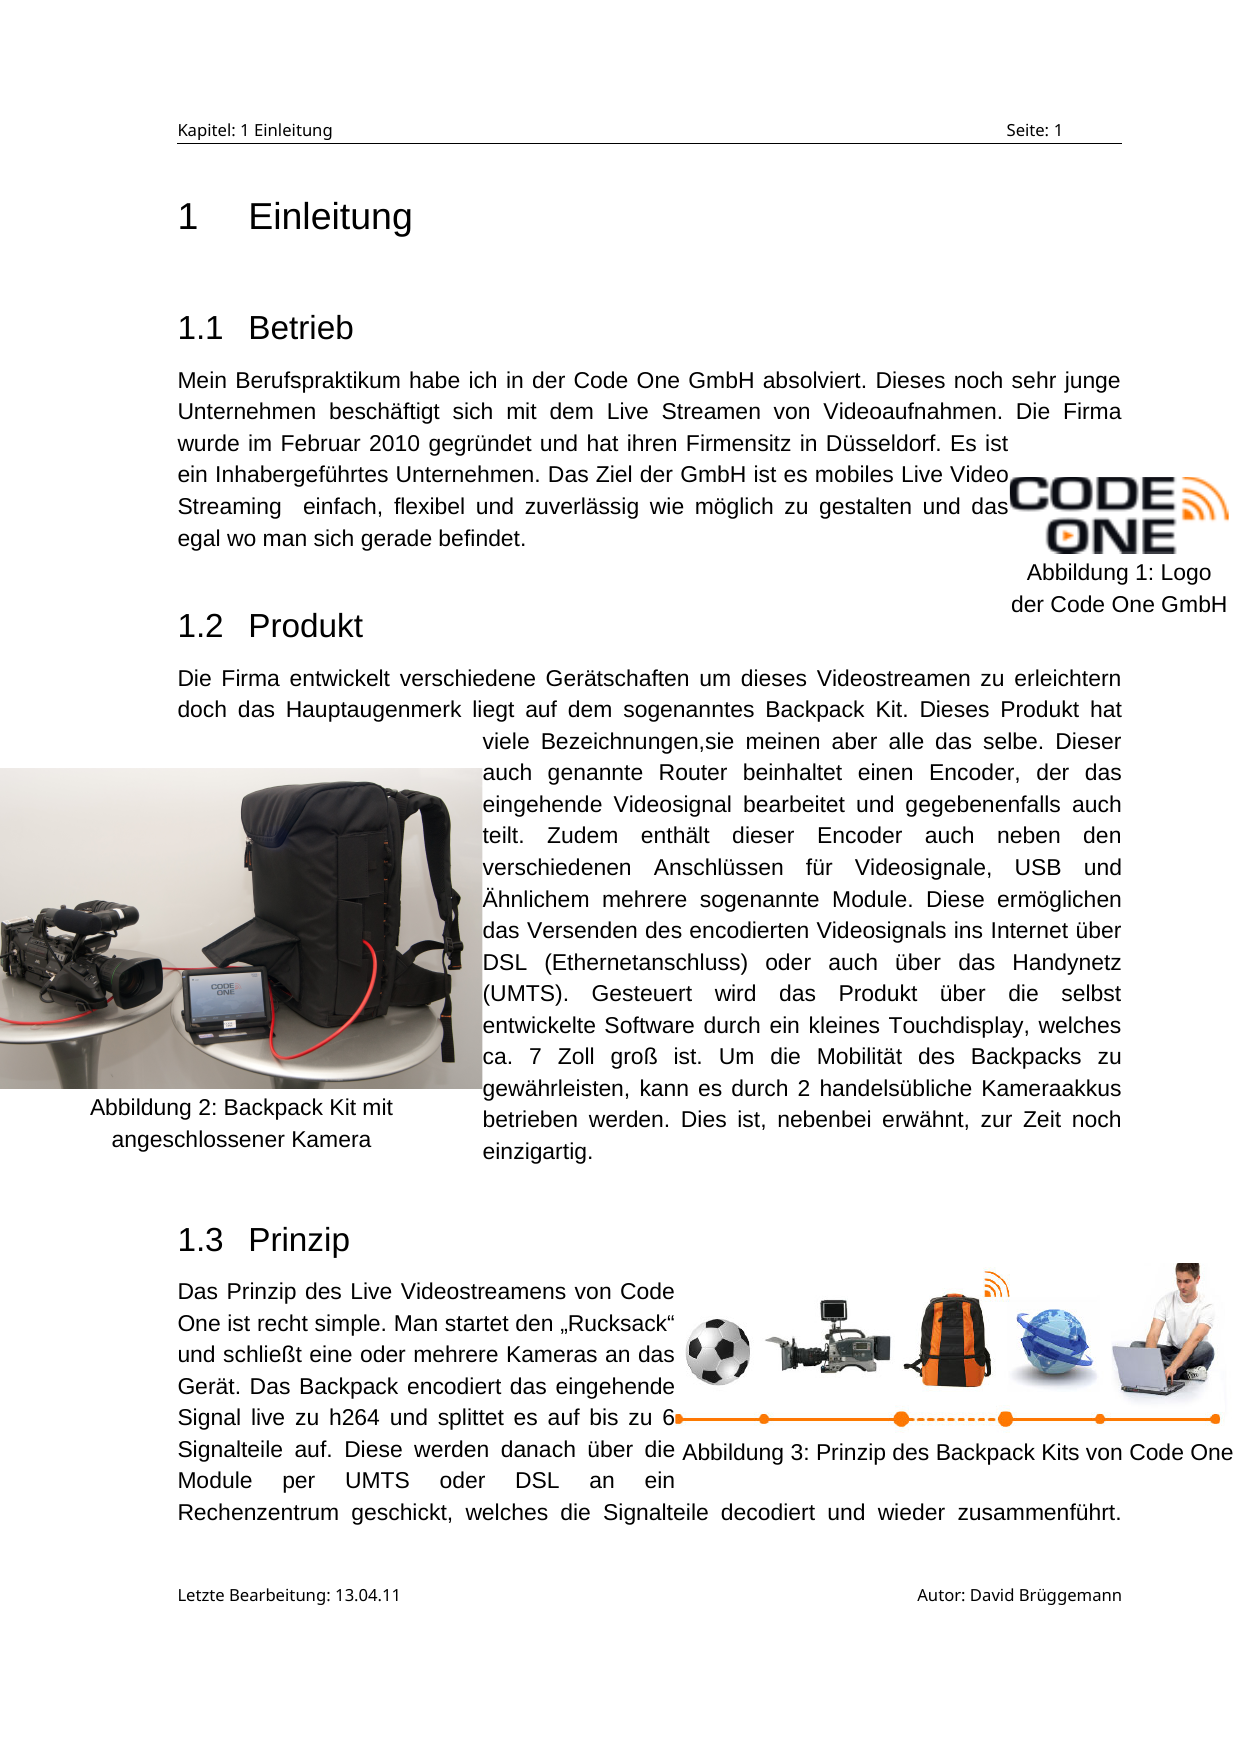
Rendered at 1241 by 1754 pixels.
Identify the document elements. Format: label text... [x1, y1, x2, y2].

text Abbildung 2: Backpack Kit mit angeschlossener Kamera [0, 1089, 482, 1152]
subtitle Produkt [177, 606, 1122, 644]
text Mein Berufspraktikum habe ich in der Code One GmbH absolviert. Dieses noch sehr junge Unternehmen beschäftigt sich mit dem Live Streamen von Videoaufnahmen. Die Firma wurde im Februar 2010 gegründet und hat ihren Firmensitz in Düsseldorf. Es ist ein Inhabergeführtes Unternehmen. Das Ziel der GmbH ist es mobiles Live Video Streaming einfach, flexibel und zuverlässig wie möglich zu gestalten und das egal wo man sich gerade befindet. [177, 367, 1228, 551]
subtitle Betrieb [177, 308, 1122, 347]
text Die Firma entwickelt verschiedene Gerätschaften um dieses Videostreamen zu erleichtern doch das Hauptaugenmerk liegt auf dem sogenanntes Backpack Kit. Dieses Produkt hat viele Bezeichnungen,sie meinen aber alle das selbe. Dieser auch genannte Router beinhaltet einen Encoder, der das eingehende Videosignal bearbeitet und gegebenenfalls auch teilt. Zudem enthält dieser Encoder auch neben den verschiedenen Anschlüssen für Videosignale, USB und Ähnlichem mehrere sogenannte Module. Diese ermöglichen das Versenden des encodierten Videosignals ins Internet über DSL (Ethernetanschluss) oder auch über das Handynetz (UMTS). Gesteuert wird das Produkt über die selbst entwickelte Software durch ein kleines Touchdisplay, welches ca. 7 Zoll groß ist. Um die Mobilität des Backpacks zu gewährleisten, kann es durch 2 handelsübliche Kameraakkus betrieben werden. Dies ist, nebenbei erwähnt, zur Zeit noch einzigartig. [0, 664, 1122, 1164]
text Abbildung 3: Prinzip des Backpack Kits von Code One [675, 1434, 1240, 1465]
text Das Prinzip des Live Videostreamens von Code One ist recht simple. Man startet den „Rucksack“ und schließt eine oder mehrere Kameras an das Gerät. Das Backpack encodiert das eingehende Signal live zu h264 und splittet es auf bis zu 6 Signalteile auf. Diese werden danach über die Module per UMTS oder DSL an ein Rechenzentrum geschickt, welches die Signalteile decodiert und wieder zusammenführt. [177, 1278, 1122, 1525]
picture [0, 768, 483, 1089]
text Abbildung 1: Logo der Code One GmbH [1009, 554, 1228, 617]
picture [1009, 477, 1229, 554]
picture [675, 1263, 1240, 1434]
subtitle Einleitung [177, 194, 1122, 237]
subtitle [675, 1465, 1240, 1478]
subtitle Prinzip [177, 1213, 1240, 1263]
